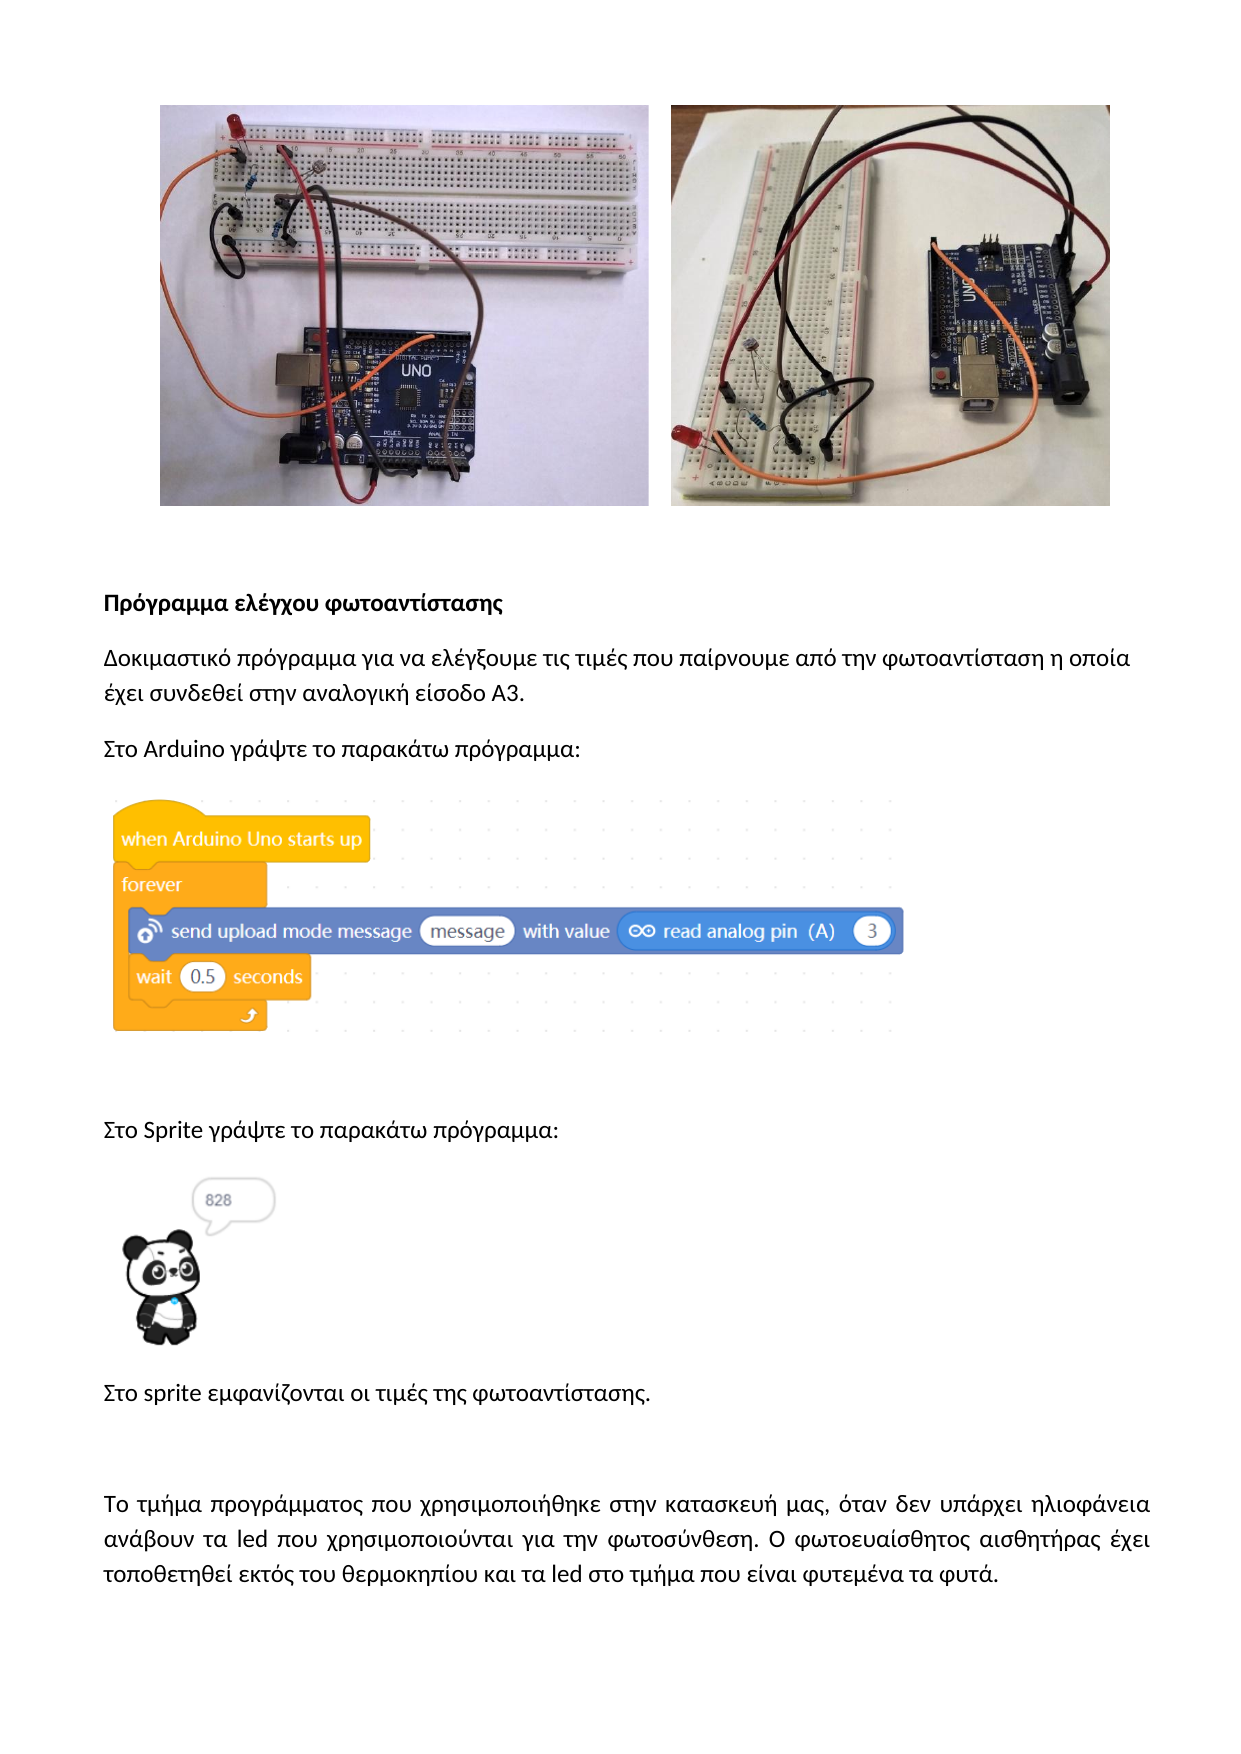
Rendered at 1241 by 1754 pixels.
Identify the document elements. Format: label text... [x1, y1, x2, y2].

text Στο Arduino γράψτε το παρακάτω πρόγραμμα: [103, 733, 1152, 764]
picture [103, 789, 916, 1034]
picture [103, 1170, 291, 1352]
text Το τμήμα προγράμματος που χρησιμοποιήθηκε στην κατασκευή μας, όταν δεν υπάρχει ηλιοφάνεια ανάβουν τα led που χρησιμοποιούνται για την φωτοσύνθεση. Ο φωτοευαίσθητος αισθητήρας έχει τοποθετηθεί εκτός του θερμοκηπίου και τα led στο τμήμα που είναι φυτεμένα τα φυτά. [103, 1488, 1152, 1589]
text Δοκιμαστικό πρόγραμμα για να ελέγξουμε τις τιμές που παίρνουμε από την φωτοαντίσταση η οποία έχει συνδεθεί στην αναλογική είσοδο Α3. [103, 642, 1152, 708]
text Στο Sprite γράψτε το παρακάτω πρόγραμμα: [103, 1114, 1152, 1145]
text Πρόγραμμα ελέγχου φωτοαντίστασης [103, 587, 1152, 617]
picture [160, 105, 649, 506]
text Στο sprite εμφανίζονται οι τιμές της φωτοαντίστασης. [103, 1377, 1152, 1407]
picture [671, 106, 1110, 506]
